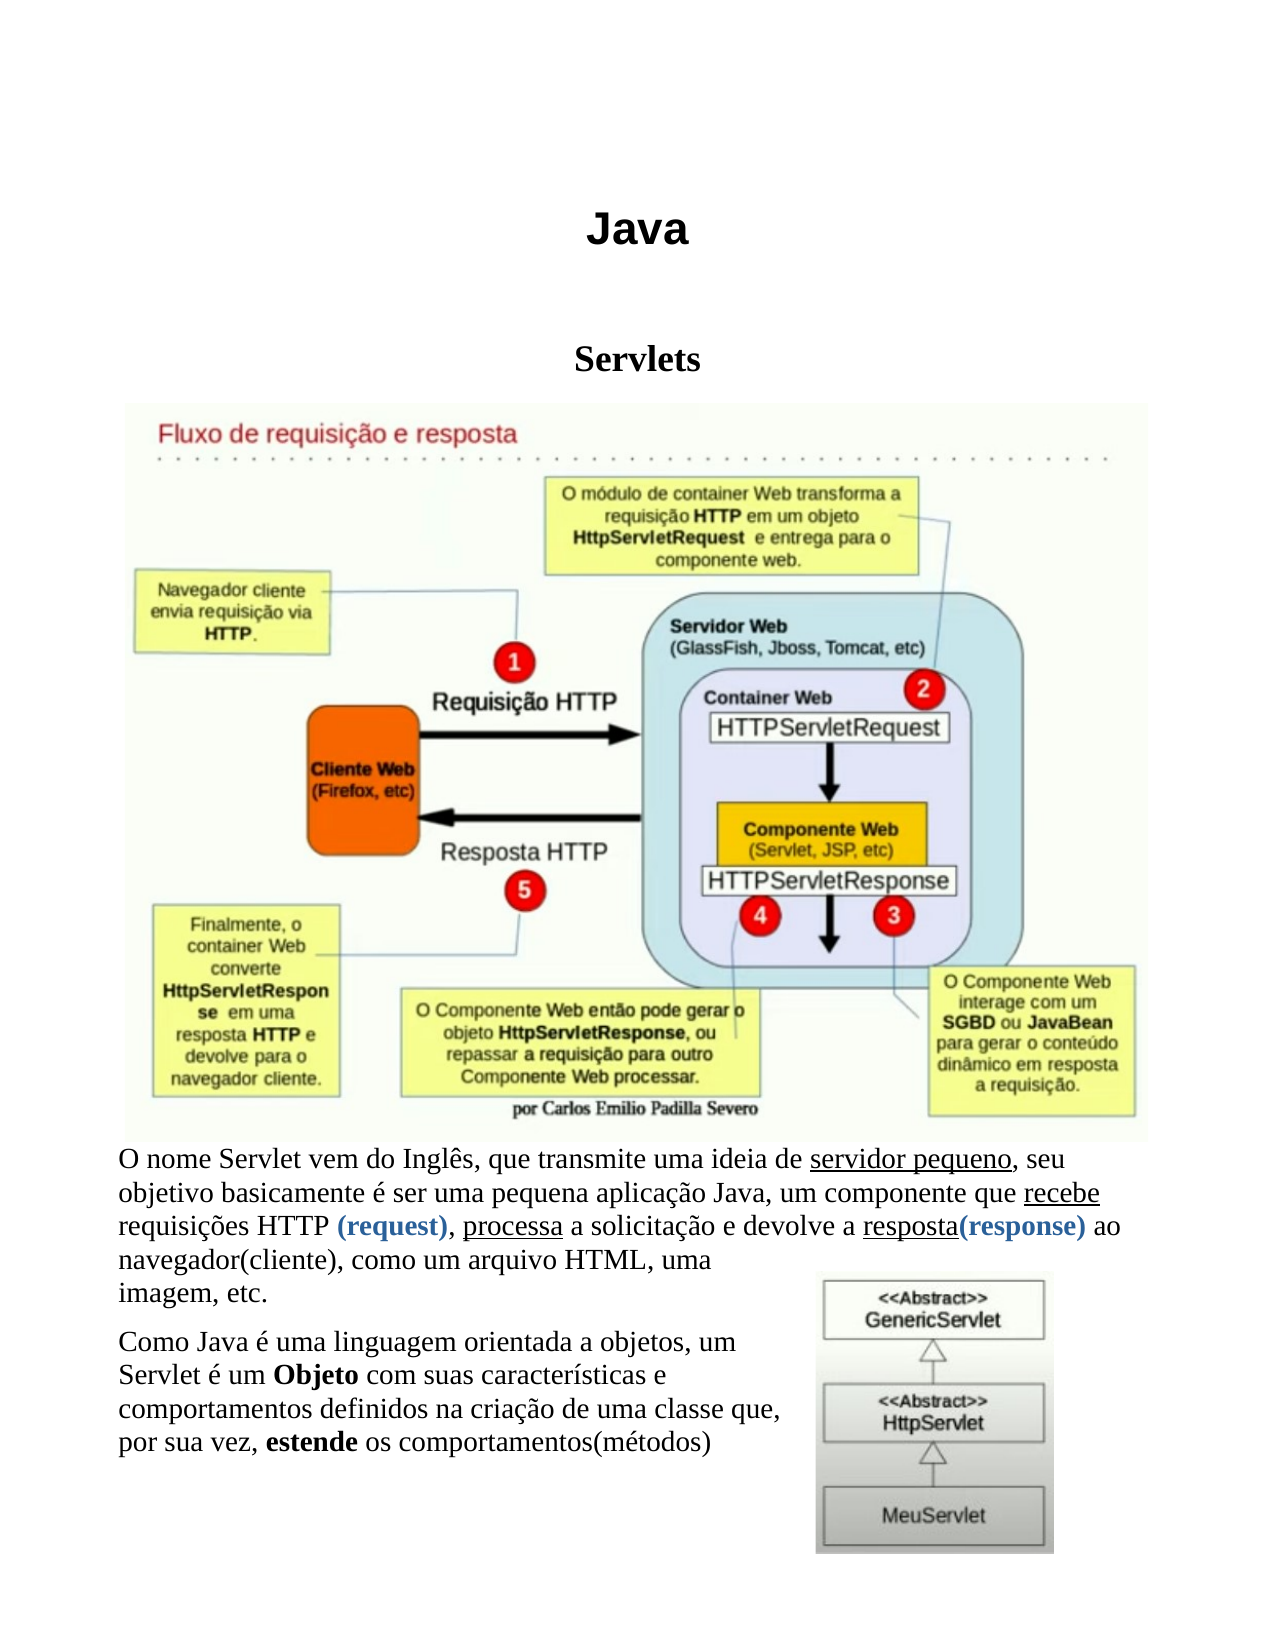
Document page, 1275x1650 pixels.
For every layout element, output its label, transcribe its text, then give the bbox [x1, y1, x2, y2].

picture [124, 403, 1149, 1142]
text O nome Servlet vem do Inglês, que transmite uma ideia de servidor pequeno, seu objetivo basicamente é ser uma pequena aplicação Java, um componente que recebe requisições HTTP (request), processa a solicitação e devolve a resposta(response) ao navegador(cliente), como um arquivo HTML, uma imagem, etc. [118, 392, 1157, 1309]
subtitle Java [118, 201, 1157, 254]
subtitle Servlets [118, 336, 1157, 379]
text Como Java é uma linguagem orientada a objetos, um Servlet é um Objeto com suas características e comportamentos definidos na criação de uma classe que, por sua vez, estende os comportamentos(métodos) [118, 1324, 815, 1458]
text [1054, 1324, 1157, 1458]
picture [815, 1271, 1054, 1554]
